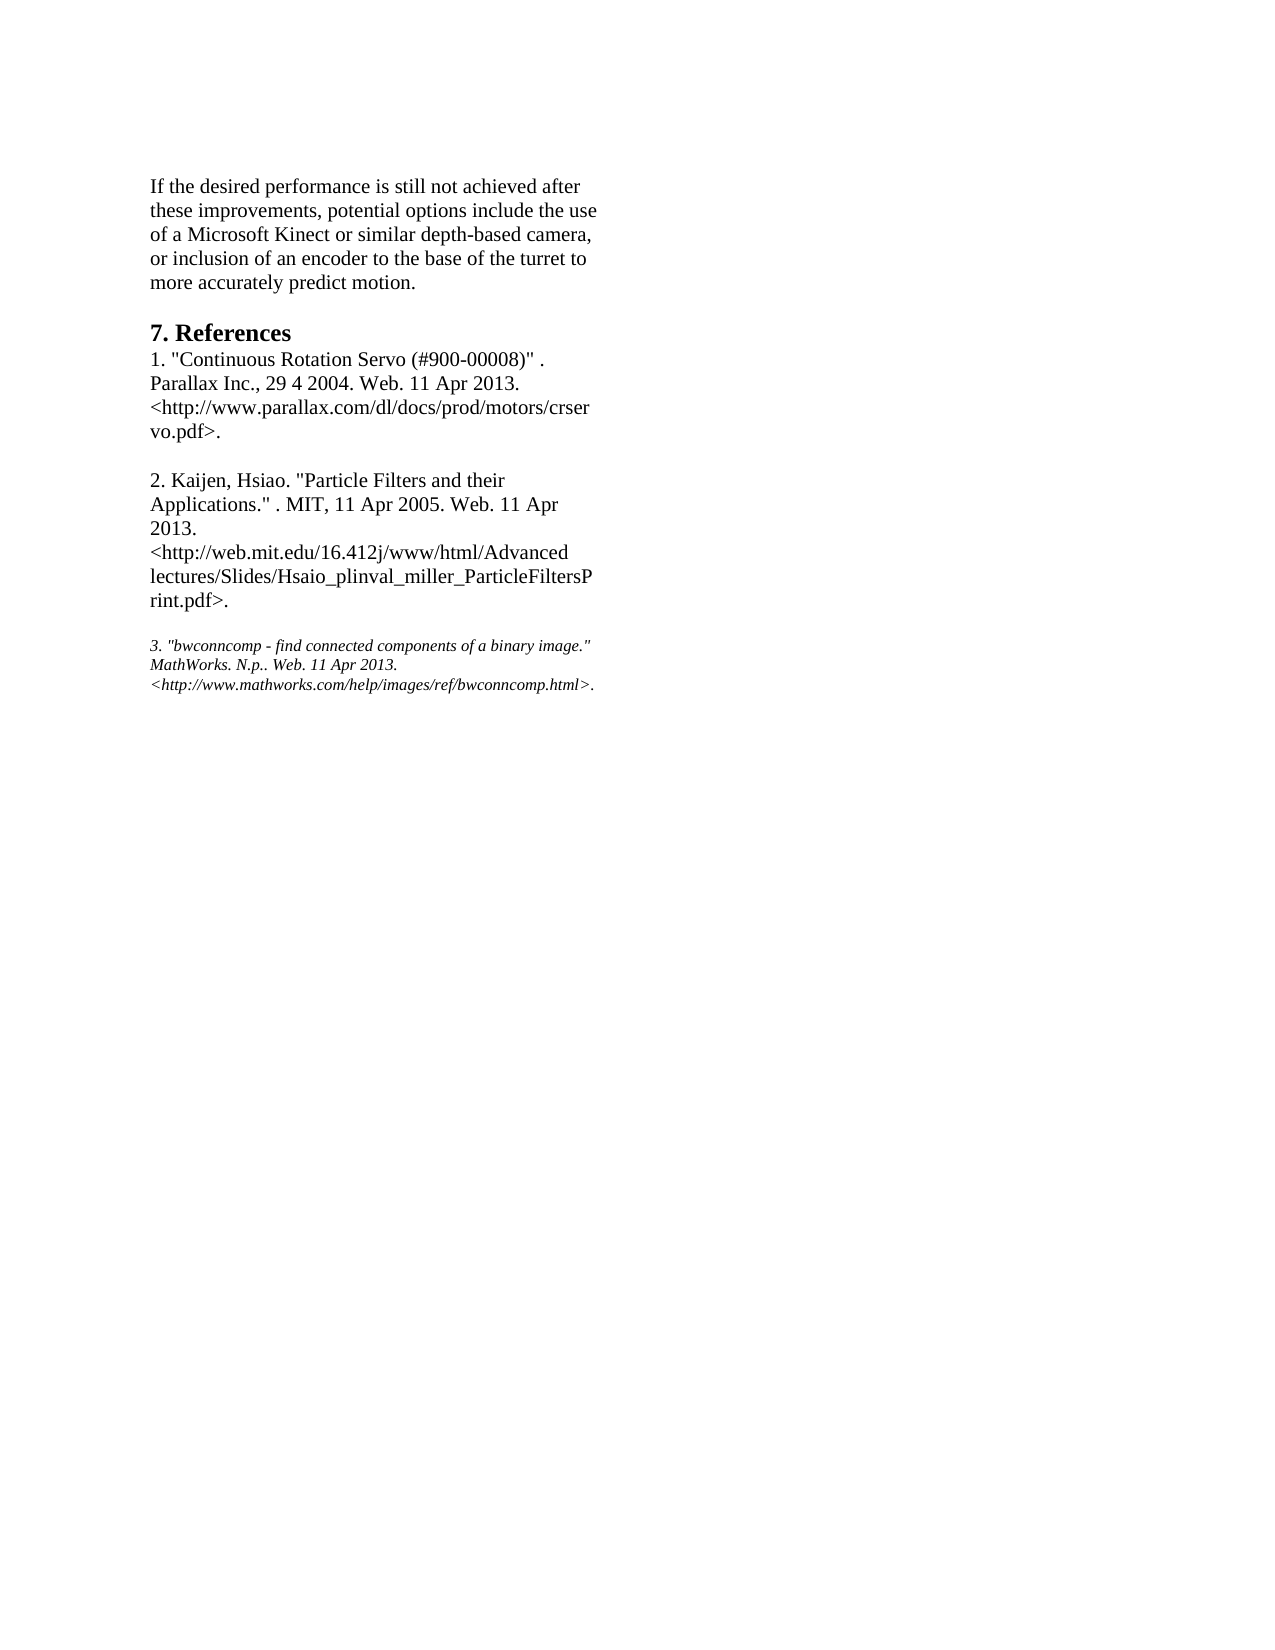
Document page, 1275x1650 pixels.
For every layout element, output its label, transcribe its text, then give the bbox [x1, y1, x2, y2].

text 3. "bwconncomp - find connected components of a binary image." MathWorks. N.p.. Web. 11 Apr 2013. <http://www.mathworks.com/help/images/ref/bwconncomp.html>. [150, 636, 600, 693]
text 2. Kaijen, Hsiao. "Particle Filters and their Applications." . MIT, 11 Apr 2005. Web. 11 Apr 2013. <http://web.mit.edu/16.412j/www/html/Advanced lectures/Slides/Hsaio_plinval_miller_ParticleFiltersPrint.pdf>. [150, 467, 600, 612]
subtitle 7. References [150, 318, 600, 347]
text 1. "Continuous Rotation Servo (#900-00008)" . Parallax Inc., 29 4 2004. Web. 11 Apr 2013. <http://www.parallax.com/dl/docs/prod/motors/crservo.pdf>. [150, 347, 600, 443]
text If the desired performance is still not achieved after these improvements, potential options include the use of a Microsoft Kinect or similar depth-based camera, or inclusion of an encoder to the base of the turret to more accurately predict motion. [150, 174, 600, 294]
